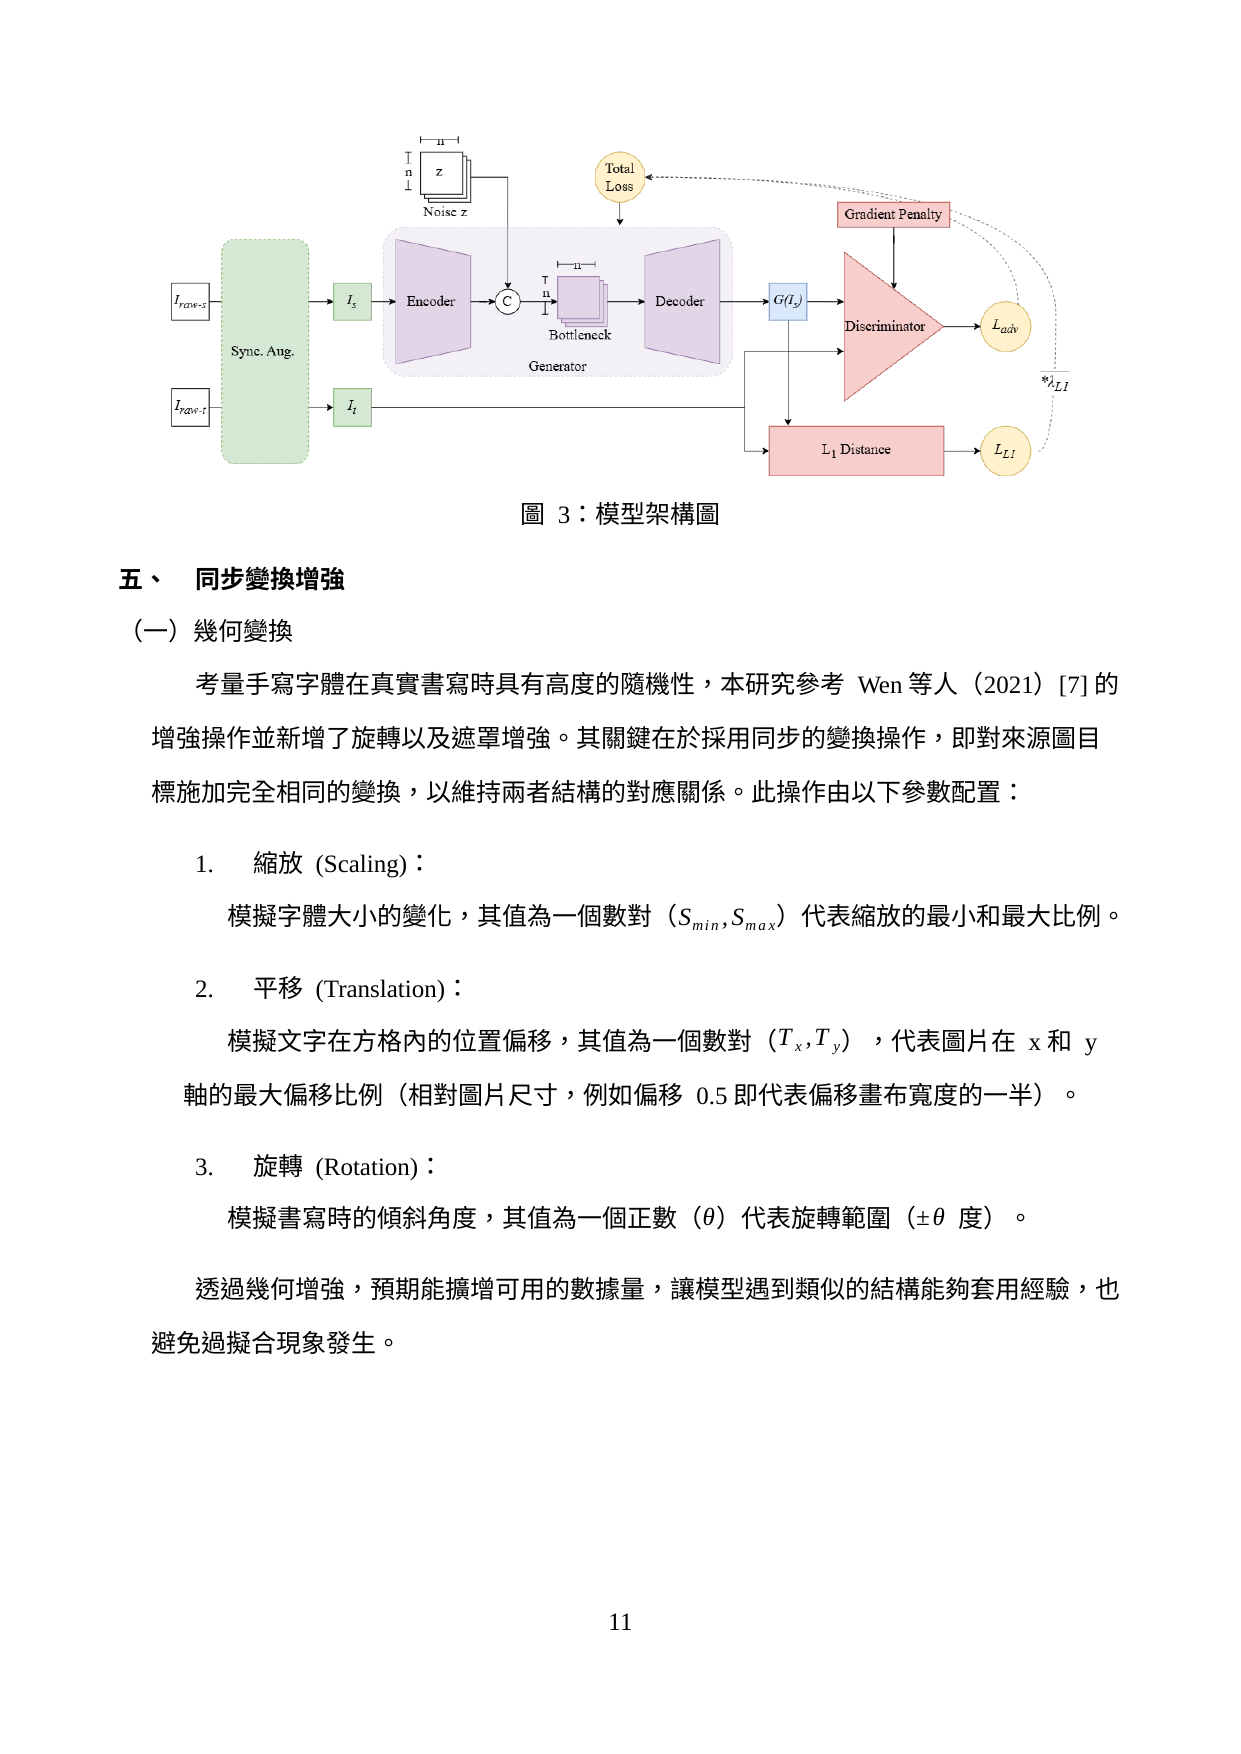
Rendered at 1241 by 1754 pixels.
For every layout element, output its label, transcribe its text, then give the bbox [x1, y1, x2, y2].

text 圖 3：模型架構圖 [171, 476, 1069, 530]
text 模擬文字在方格內的位置偏移，其值為一個數對（），代表圖片在 x 和 y 軸的最大偏移比例（相對圖片尺寸，例如偏移 0.5 即代表偏移畫布寬度的一半）。 [184, 1021, 1122, 1112]
subtitle 旋轉 (Rotation)： [165, 1146, 1122, 1182]
text 模擬字體大小的變化，其值為一個數對（）代表縮放的最小和最大比例。 [184, 896, 1122, 934]
subtitle 幾何變換 [118, 612, 1122, 648]
subtitle 同步變換增強 [118, 559, 1122, 595]
text 模擬書寫時的傾斜角度，其值為一個正數（）代表旋轉範圍（ 度）。 [184, 1198, 1122, 1235]
text 考量手寫字體在真實書寫時具有高度的隨機性，本研究參考 Wen 等人（2021）[7] 的增強操作並新增了旋轉以及遮罩增強。其關鍵在於採用同步的變換操作，即對來源圖目標施加完全相同的變換，以維持兩者結構的對應關係。此操作由以下參數配置： [151, 664, 1122, 809]
text 透過幾何增強，預期能擴增可用的數據量，讓模型遇到類似的結構能夠套用經驗，也避免過擬合現象發生。 [151, 1269, 1122, 1360]
picture [171, 131, 1069, 476]
subtitle 縮放 (Scaling)： [165, 843, 1122, 880]
subtitle 平移 (Translation)： [165, 968, 1122, 1005]
